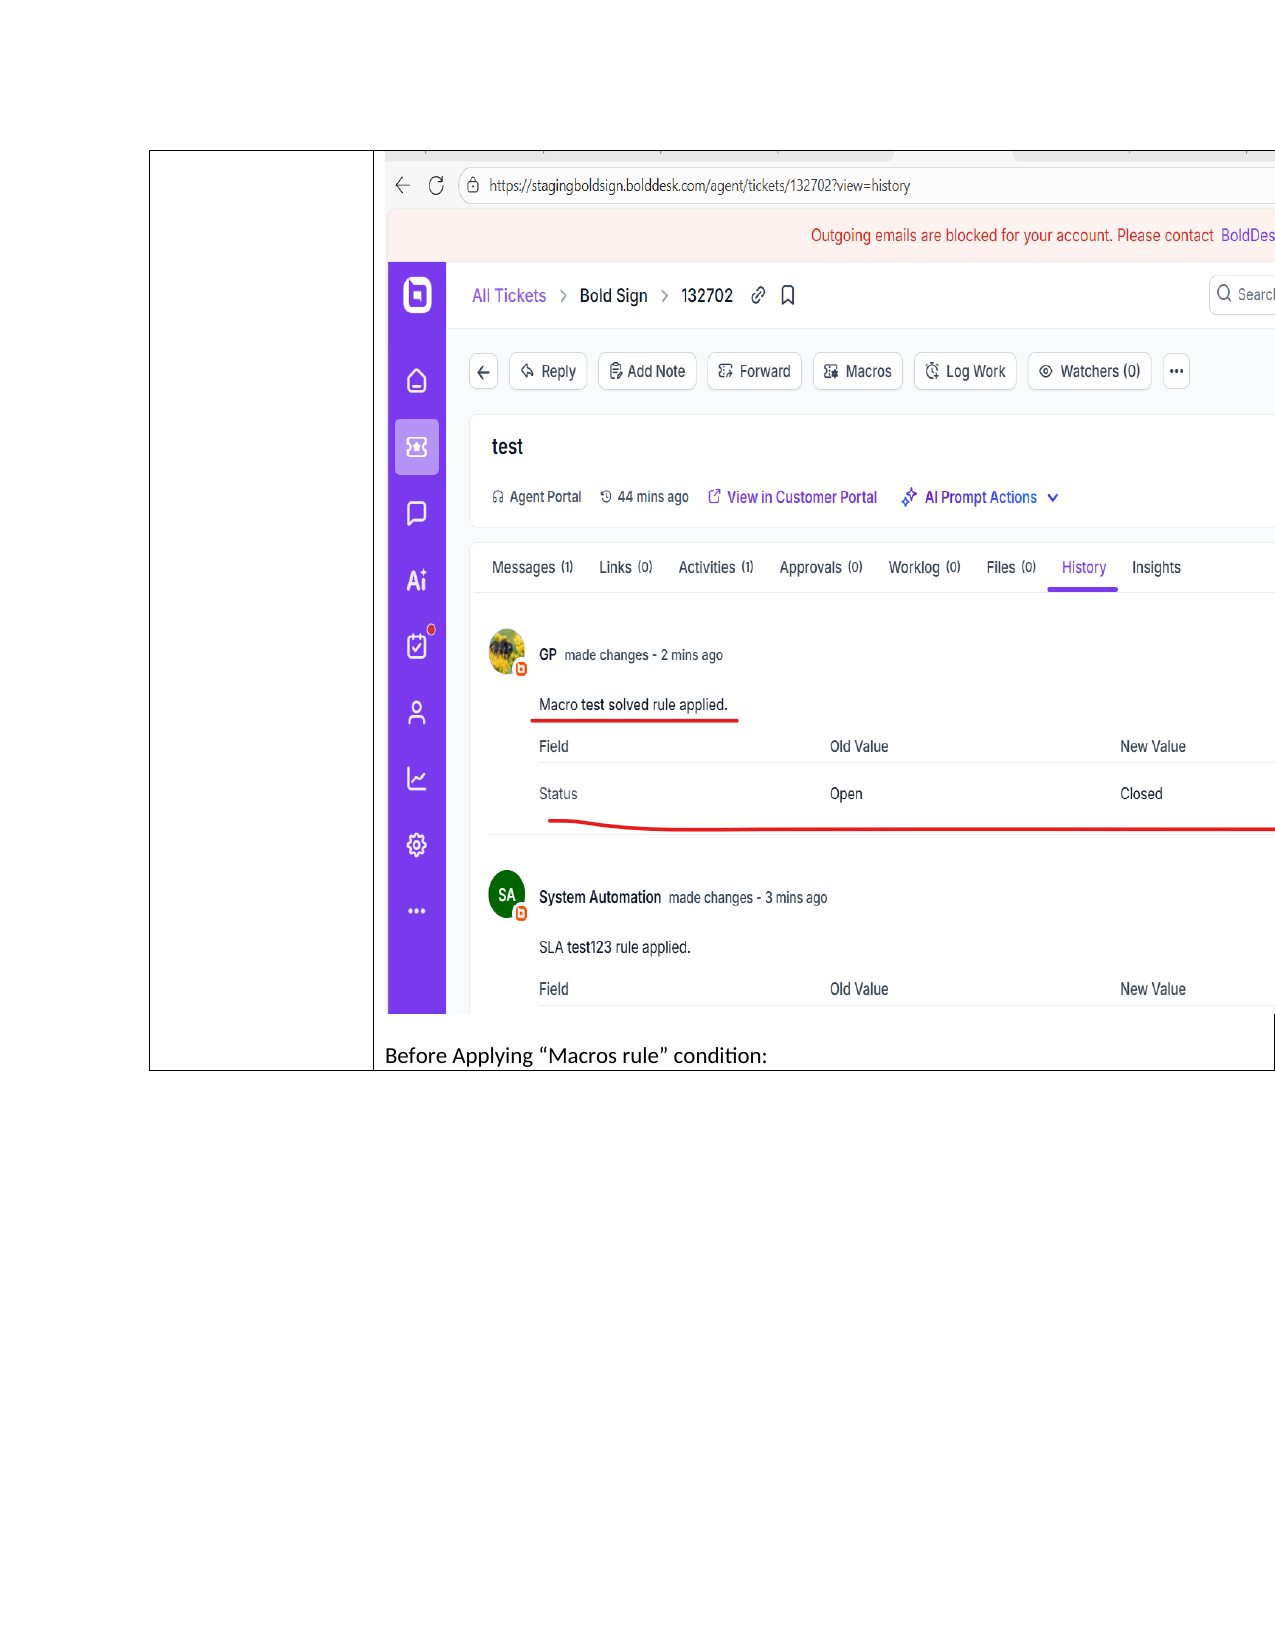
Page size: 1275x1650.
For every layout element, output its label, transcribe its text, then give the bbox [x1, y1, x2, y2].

table_cell Before Applying “Macros rule” condition: [374, 151, 1274, 1070]
table_cell [150, 151, 373, 1070]
